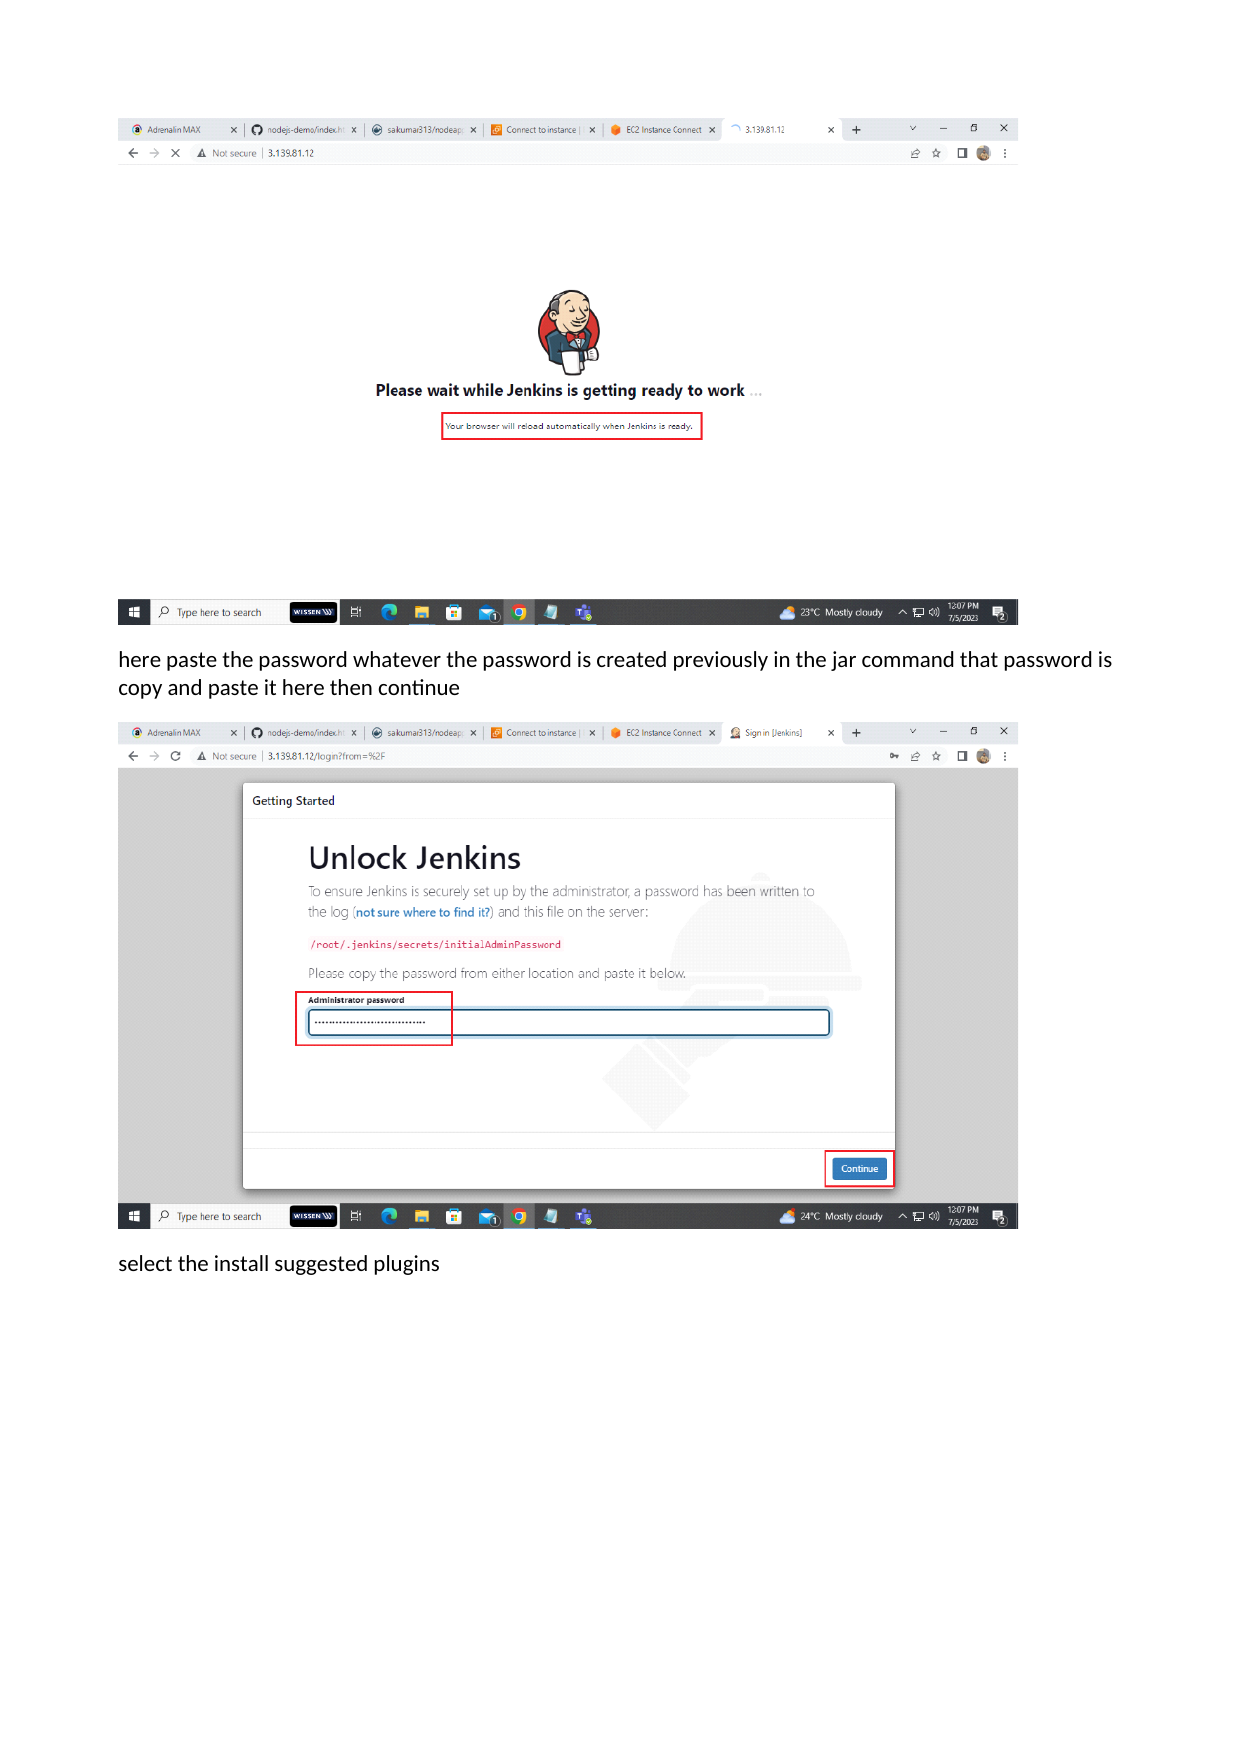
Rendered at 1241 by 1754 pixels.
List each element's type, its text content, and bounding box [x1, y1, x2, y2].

text select the install suggested plugins [118, 1249, 1122, 1277]
text here paste the password whatever the password is created previously in the jar command that password is copy and paste it here then continue [118, 645, 1122, 701]
